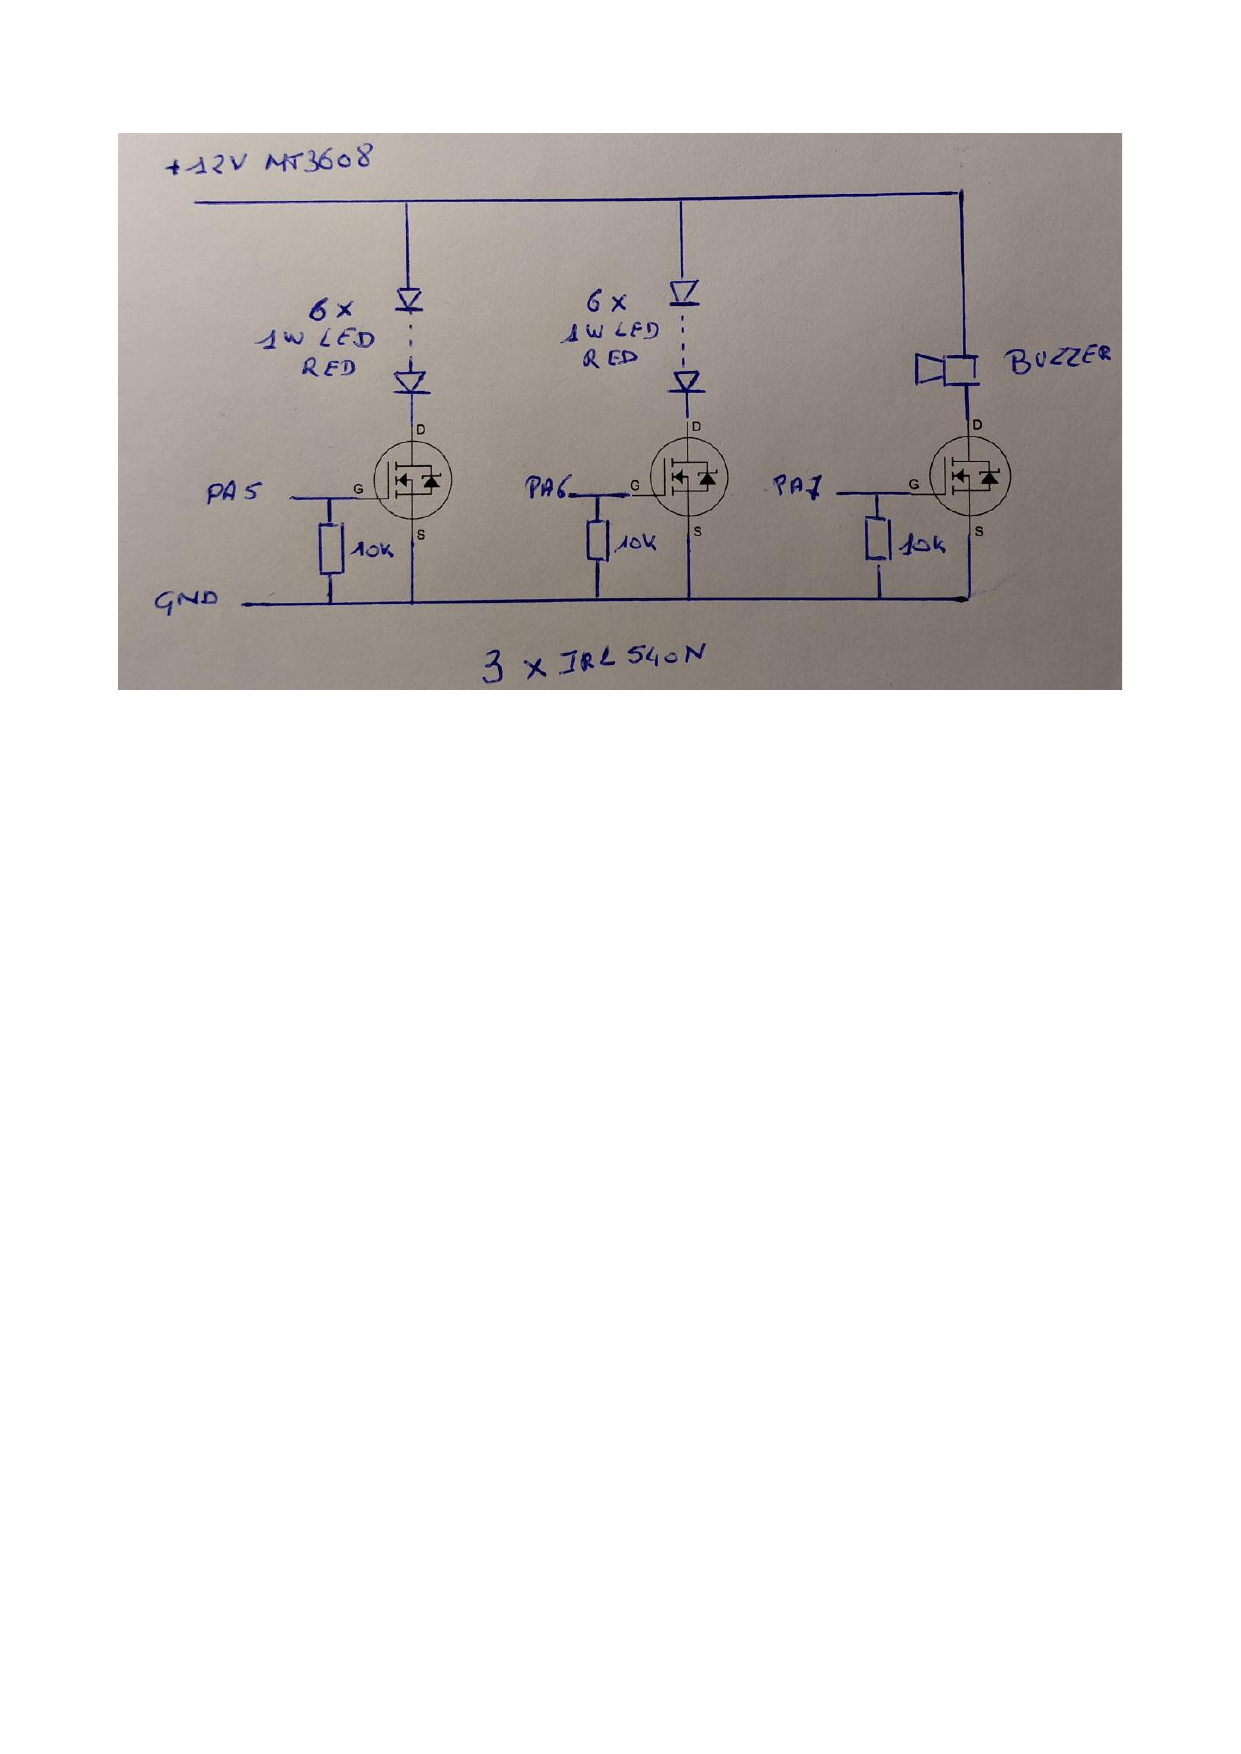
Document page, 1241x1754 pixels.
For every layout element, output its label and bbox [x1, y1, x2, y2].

picture [118, 133, 1123, 690]
